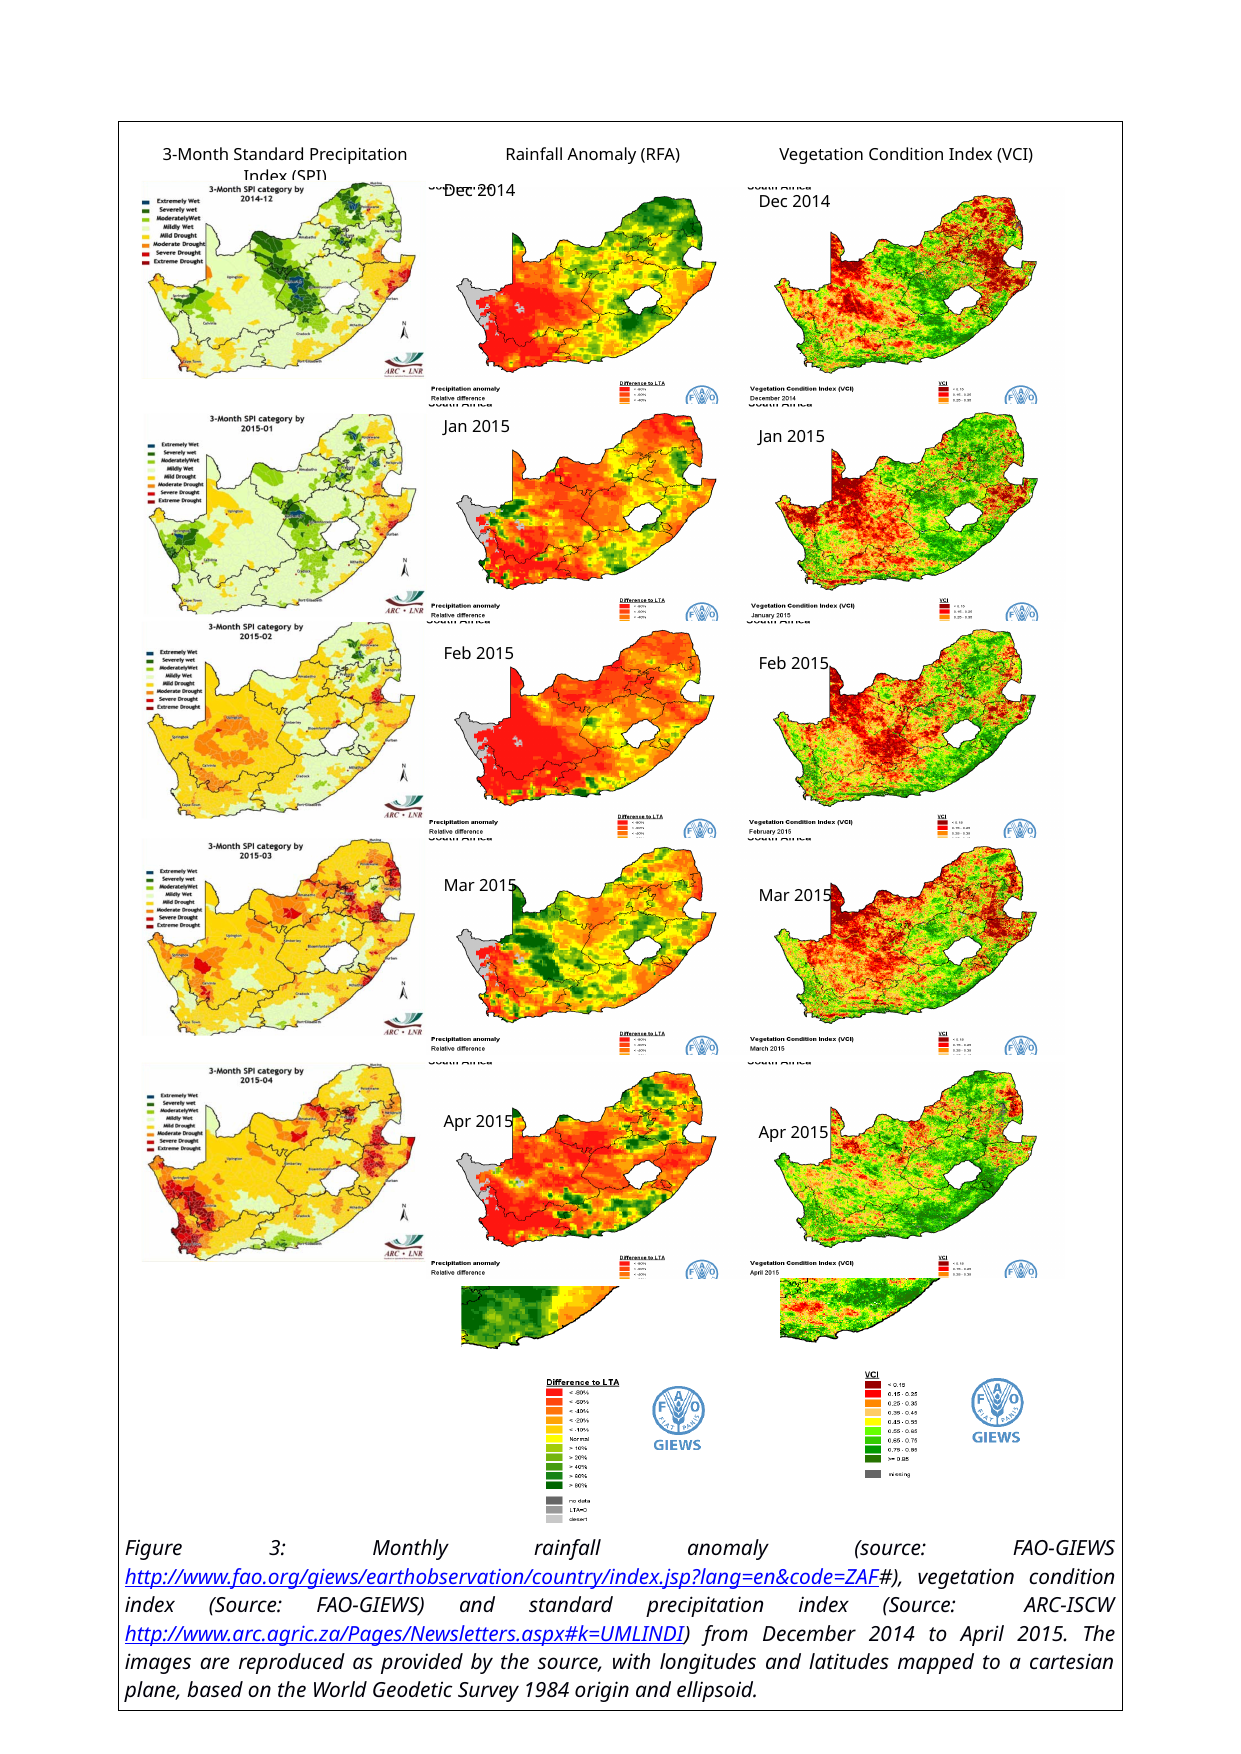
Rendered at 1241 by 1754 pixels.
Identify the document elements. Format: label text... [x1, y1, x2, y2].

picture [141, 1062, 1065, 1521]
text Figure 3: Monthly rainfall anomaly (source: FAO-GIEWS http://www.fao.org/giews/earthobservation/country/index.jsp?lang=en&code=ZAF#), vegetation condition index (Source: FAO-GIEWS) and standard precipitation index (Source: ARC-ISCW http://www.arc.agric.za/Pages/Newsletters.aspx#k=UMLINDI) from December 2014 to April 2015. The images are reproduced as provided by the source, with longitudes and latitudes mapped to a cartesian plane, based on the World Geodetic Survey 1984 origin and ellipsoid. [124, 1062, 1116, 1704]
picture [141, 180, 1066, 1055]
picture [461, 1286, 721, 1528]
picture [446, 187, 453, 195]
